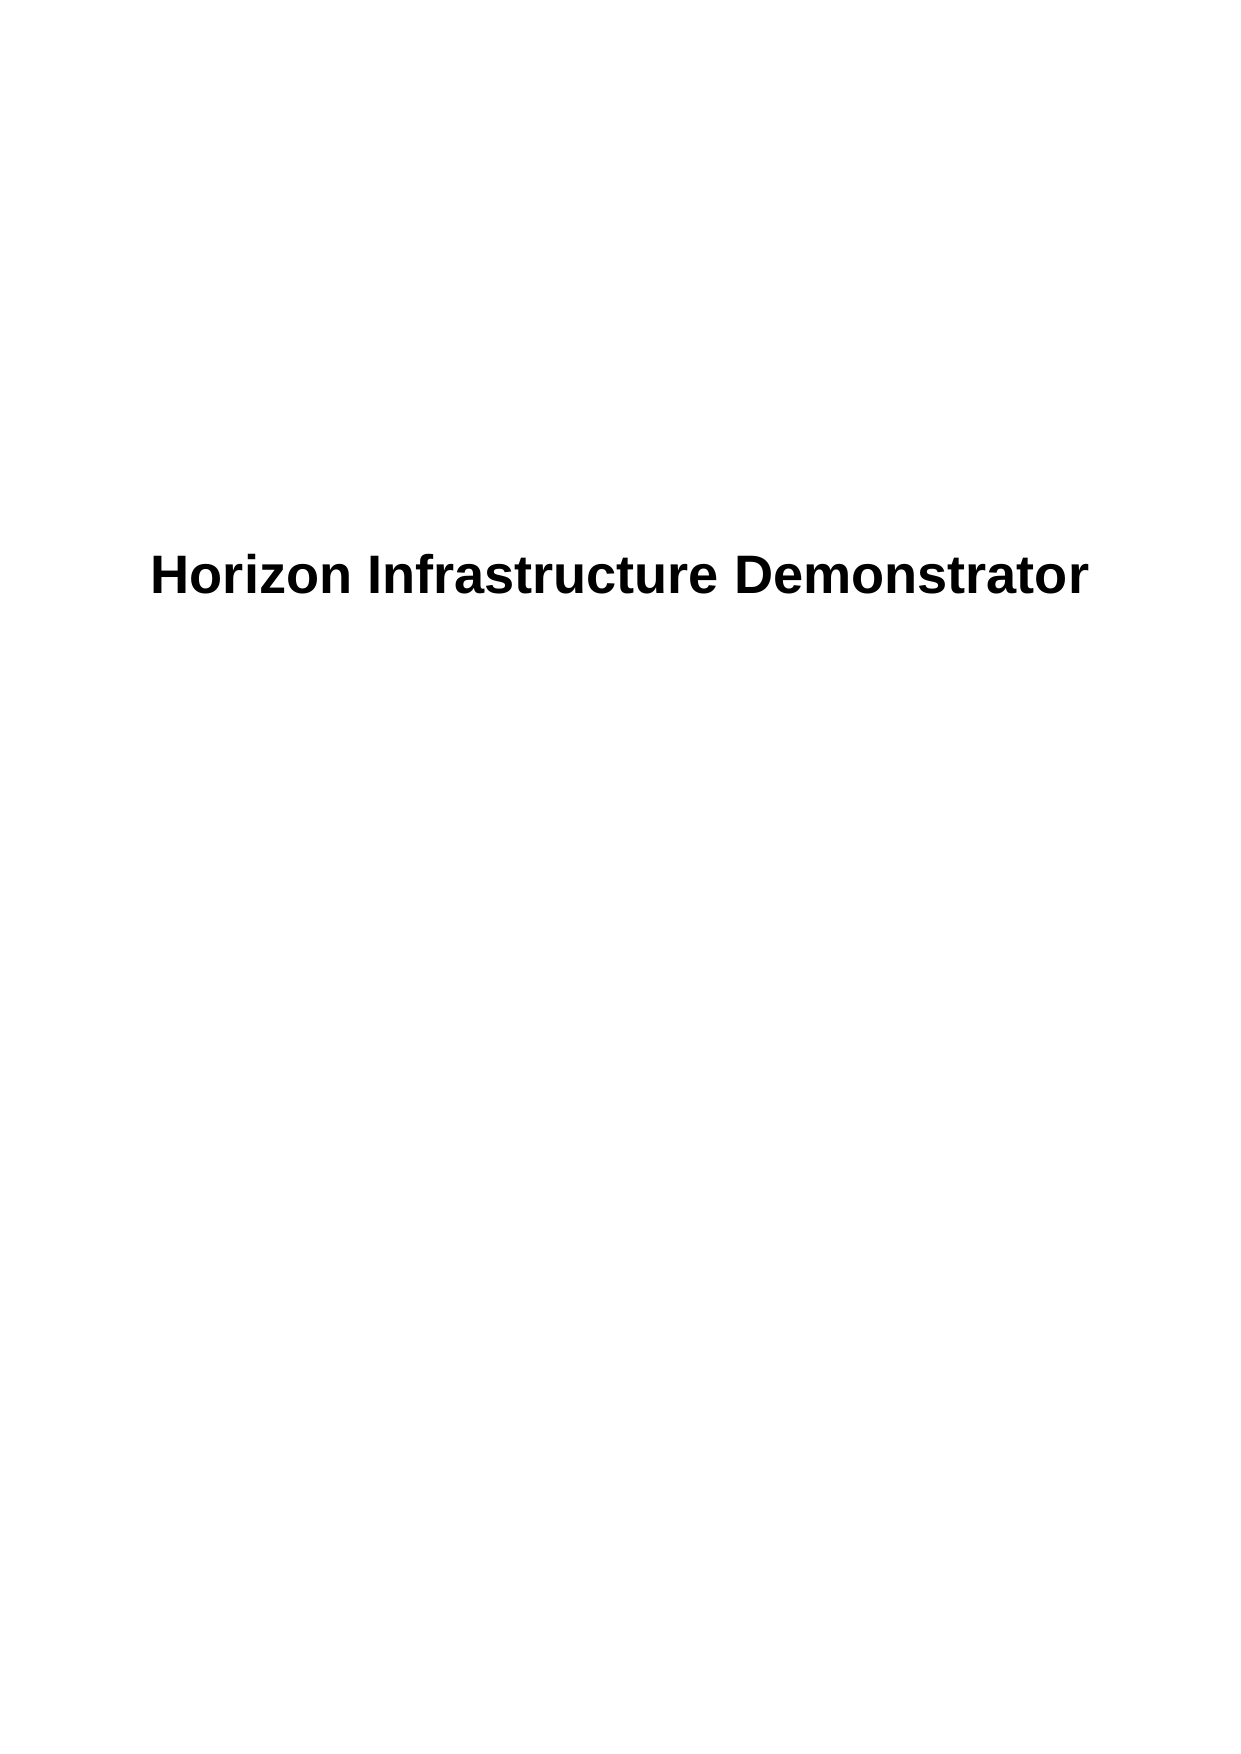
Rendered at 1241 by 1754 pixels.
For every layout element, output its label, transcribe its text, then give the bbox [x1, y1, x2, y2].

subtitle Horizon Infrastructure Demonstrator [118, 542, 1122, 604]
